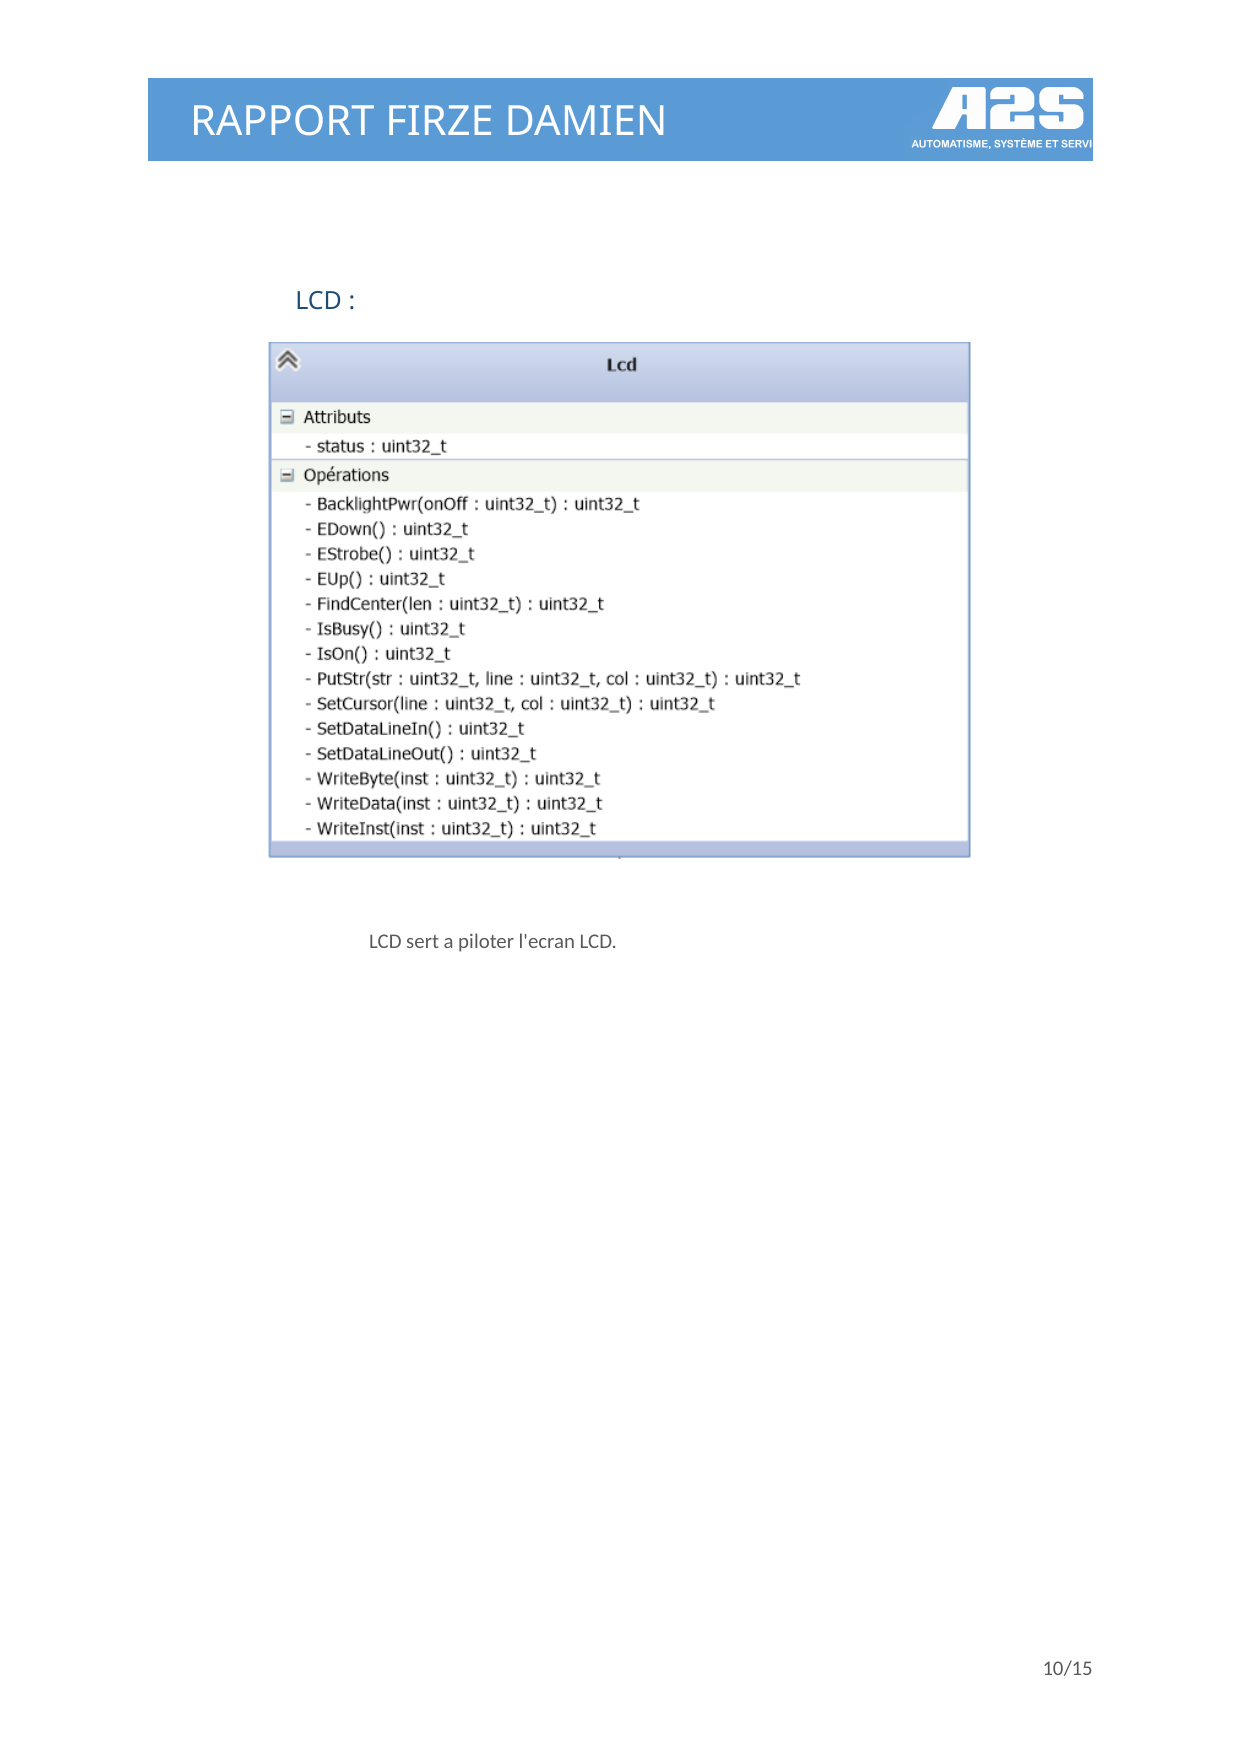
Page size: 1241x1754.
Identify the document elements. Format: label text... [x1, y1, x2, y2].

picture [903, 55, 1115, 188]
picture [267, 342, 973, 859]
picture [903, 79, 1092, 160]
subtitle LCD : [148, 283, 1093, 317]
text LCD sert a piloter l'ecran LCD. [148, 928, 1093, 954]
